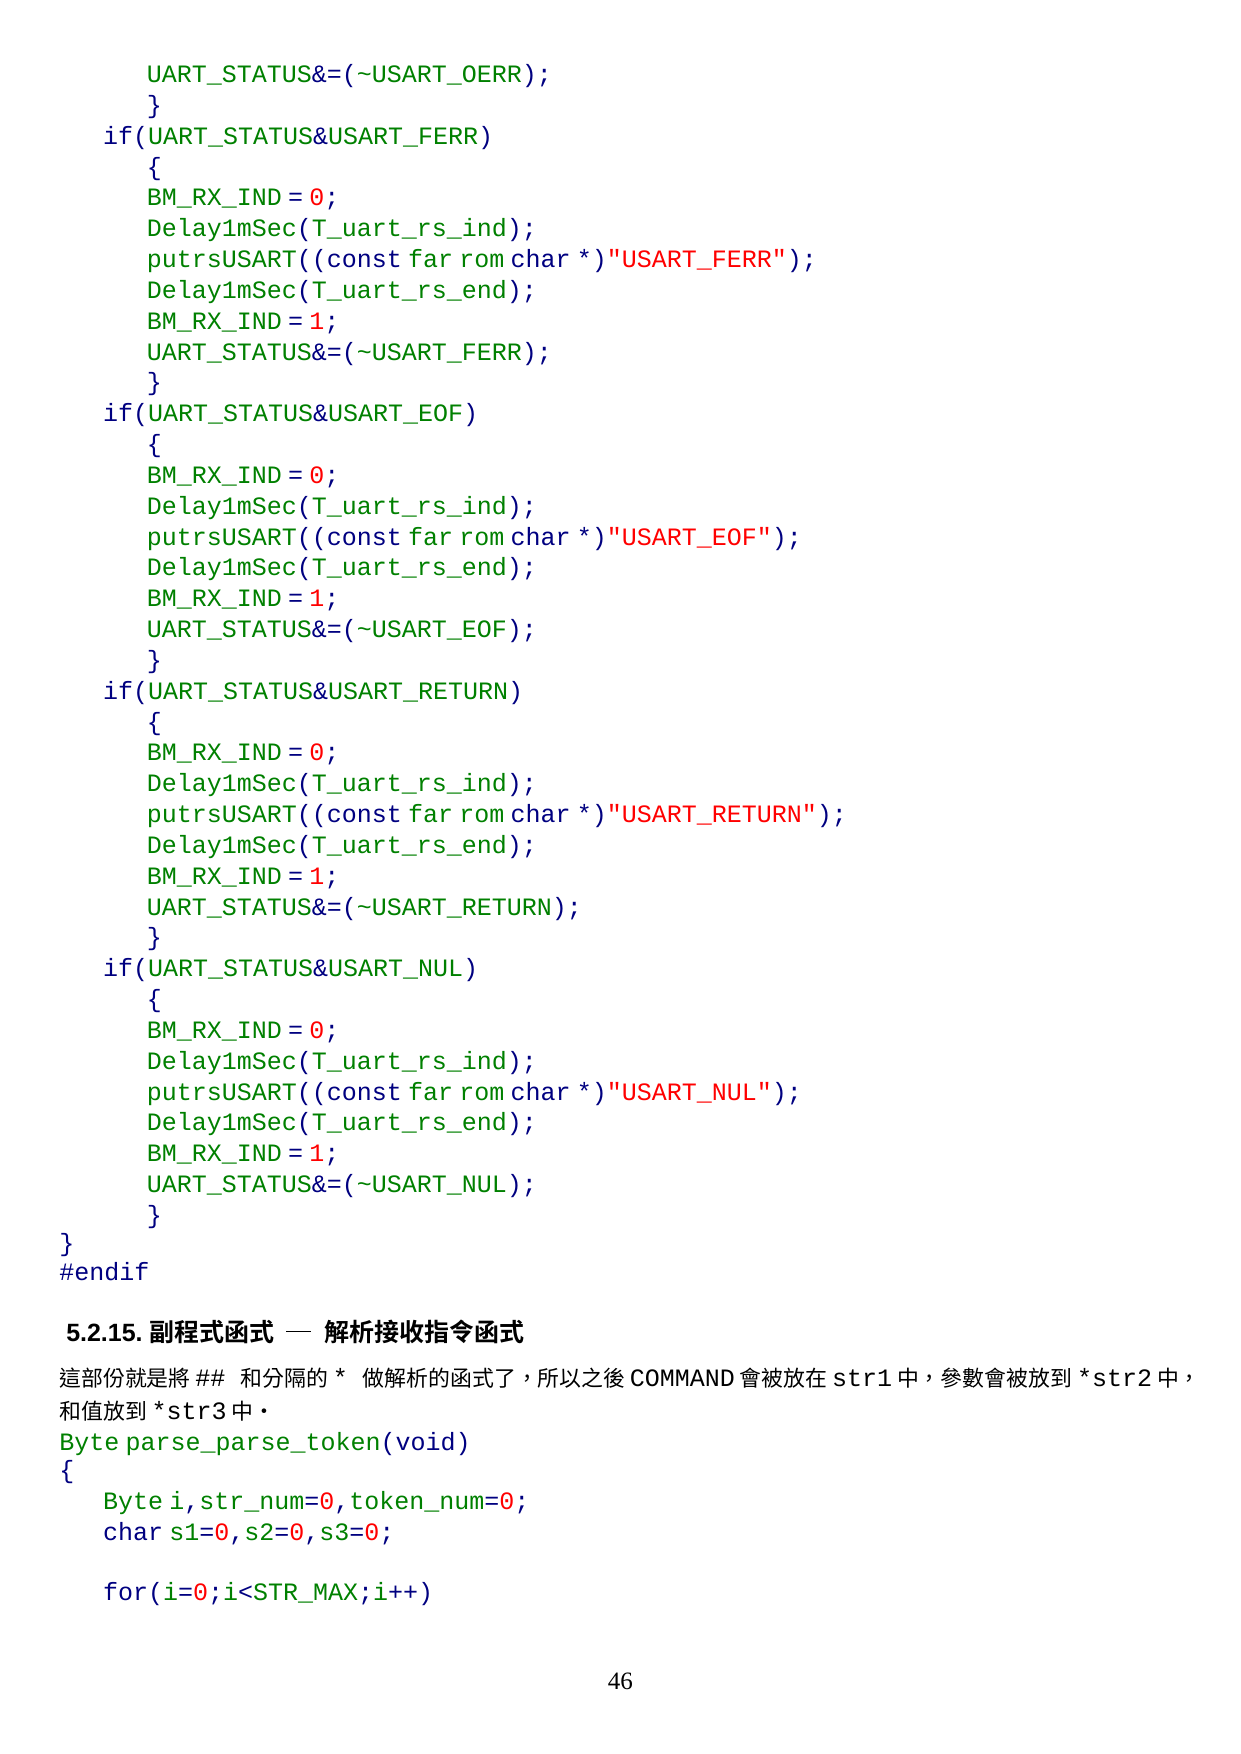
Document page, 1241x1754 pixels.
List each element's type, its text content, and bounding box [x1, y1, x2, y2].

text UART_STATUS&=(~USART_NUL); [59, 1169, 1181, 1200]
text } [59, 367, 1181, 398]
text BM_RX_IND = 1; [59, 1138, 1181, 1169]
text for(i=0;i<STR_MAX;i++) [59, 1577, 1181, 1607]
text putrsUSART((const far rom char *)"USART_RETURN"); [59, 799, 1181, 830]
text Delay1mSec(T_uart_rs_ind); [59, 1046, 1181, 1077]
text BM_RX_IND = 0; [59, 1015, 1181, 1046]
text putrsUSART((const far rom char *)"USART_EOF"); [59, 522, 1181, 552]
text Byte parse_parse_token(void) [59, 1427, 1181, 1458]
text { [59, 152, 1181, 182]
text Delay1mSec(T_uart_rs_end); [59, 552, 1181, 583]
text Delay1mSec(T_uart_rs_ind); [59, 768, 1181, 799]
text BM_RX_IND = 1; [59, 306, 1181, 337]
subtitle 副程式函式 ─ 解析接收指令函式 [59, 1312, 1181, 1349]
text } [59, 1200, 1181, 1231]
text putrsUSART((const far rom char *)"USART_NUL"); [59, 1077, 1181, 1107]
text { [59, 984, 1181, 1015]
text BM_RX_IND = 1; [59, 861, 1181, 892]
text } [59, 645, 1181, 676]
text if(UART_STATUS&USART_NUL) [59, 953, 1181, 984]
text Delay1mSec(T_uart_rs_end); [59, 1107, 1181, 1138]
text Delay1mSec(T_uart_rs_ind); [59, 213, 1181, 244]
text BM_RX_IND = 0; [59, 182, 1181, 213]
text { [59, 429, 1181, 460]
text Byte i,str_num=0,token_num=0; [59, 1486, 1181, 1517]
text } [59, 1231, 1181, 1259]
text char s1=0,s2=0,s3=0; [59, 1517, 1181, 1548]
text UART_STATUS&=(~USART_OERR); [59, 59, 1181, 90]
text Delay1mSec(T_uart_rs_end); [59, 830, 1181, 861]
text Delay1mSec(T_uart_rs_ind); [59, 491, 1181, 522]
text UART_STATUS&=(~USART_RETURN); [59, 892, 1181, 922]
text BM_RX_IND = 0; [59, 737, 1181, 768]
text if(UART_STATUS&USART_EOF) [59, 398, 1181, 429]
text BM_RX_IND = 1; [59, 583, 1181, 614]
text UART_STATUS&=(~USART_EOF); [59, 614, 1181, 645]
text BM_RX_IND = 0; [59, 460, 1181, 491]
text } [59, 90, 1181, 121]
text putrsUSART((const far rom char *)"USART_FERR"); [59, 244, 1181, 275]
text Delay1mSec(T_uart_rs_end); [59, 275, 1181, 306]
text #endif [59, 1259, 1181, 1287]
text { [59, 1458, 1181, 1486]
text UART_STATUS&=(~USART_FERR); [59, 337, 1181, 367]
text { [59, 707, 1181, 737]
text if(UART_STATUS&USART_FERR) [59, 121, 1181, 152]
text } [59, 922, 1181, 953]
text 這部份就是將 ## 和分隔的 * 做解析的函式了，所以之後COMMAND會被放在 str1中，參數會被放到 *str2中，和值放到 *str3中‧ [59, 1361, 1181, 1427]
text if(UART_STATUS&USART_RETURN) [59, 676, 1181, 707]
